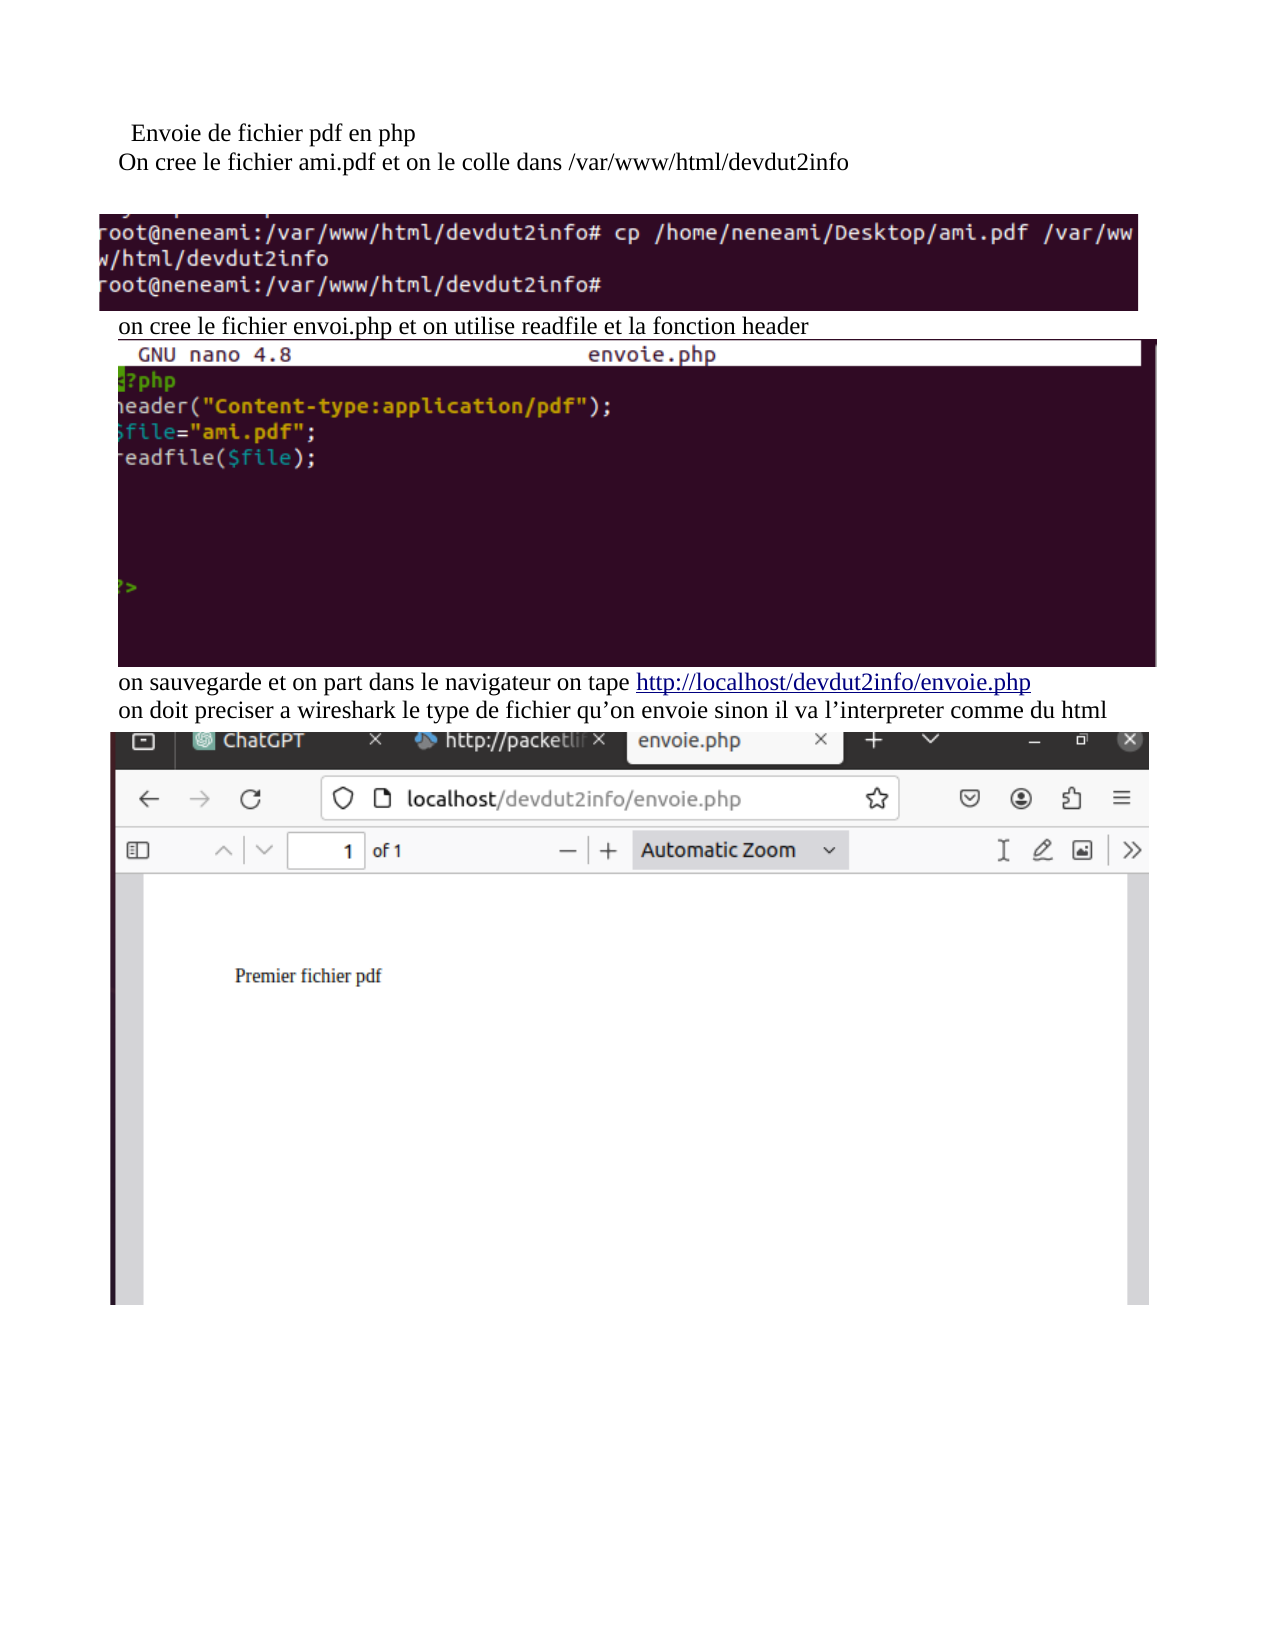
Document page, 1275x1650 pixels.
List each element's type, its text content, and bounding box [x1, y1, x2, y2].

text on cree le fichier envoi.php et on utilise readfile et la fonction header [118, 204, 1157, 339]
text on doit preciser a wireshark le type de fichier qu’on envoie sinon il va l’interpreter comme du html [118, 695, 1157, 724]
text On cree le fichier ami.pdf et on le colle dans /var/www/html/devdut2info [118, 147, 1157, 176]
text on sauvegarde et on part dans le navigateur on tape http://localhost/devdut2info/envoie.php [118, 667, 1157, 695]
text Envoie de fichier pdf en php [118, 118, 1157, 147]
picture [99, 214, 1139, 311]
picture [118, 339, 1157, 667]
picture [110, 732, 1149, 1305]
